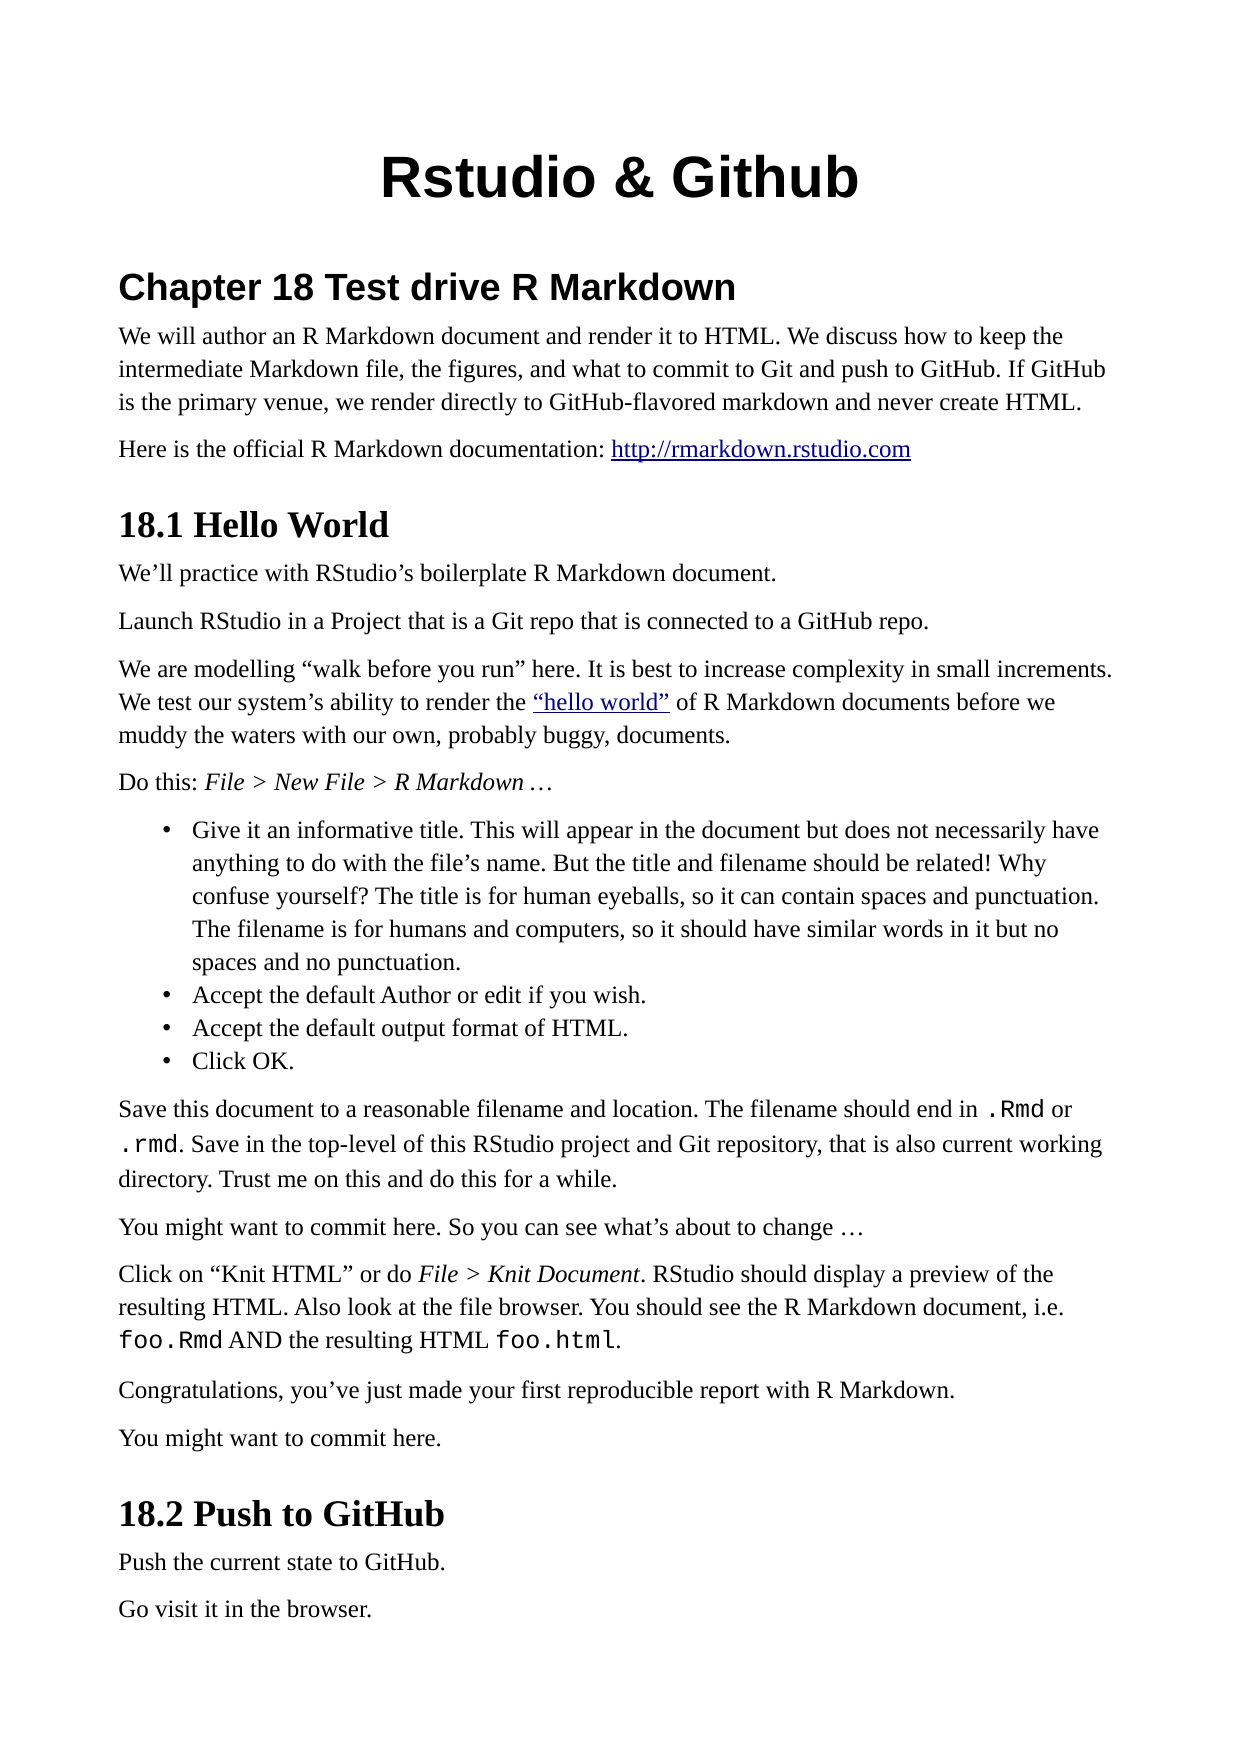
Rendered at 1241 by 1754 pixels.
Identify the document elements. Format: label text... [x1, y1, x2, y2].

text Launch RStudio in a Project that is a Git repo that is connected to a GitHub repo. [118, 606, 1122, 635]
text You might want to commit here. [118, 1423, 1122, 1452]
text We will author an R Markdown document and render it to HTML. We discuss how to keep the intermediate Markdown file, the figures, and what to commit to Git and push to GitHub. If GitHub is the primary venue, we render directly to GitHub-flavored markdown and never create HTML. [118, 321, 1122, 416]
list Accept the default output format of HTML. [162, 1013, 1122, 1042]
text You might want to commit here. So you can see what’s about to change … [118, 1212, 1122, 1240]
text Go visit it in the browser. [118, 1594, 1122, 1623]
list Give it an informative title. This will appear in the document but does not necessarily have anything to do with the file’s name. But the title and filename should be related! Why confuse yourself? The title is for human eyeballs, so it can contain spaces and punctuation. The filename is for humans and computers, so it should have similar words in it but no spaces and no punctuation. [162, 815, 1122, 976]
subtitle Chapter 18 Test drive R Markdown [118, 265, 1122, 308]
list Accept the default Author or edit if you wish. [162, 980, 1122, 1009]
text Do this: File > New File > R Markdown … [118, 767, 1122, 796]
text Save this document to a reasonable filename and location. The filename should end in .Rmd or .rmd. Save in the top-level of this RStudio project and Git repository, that is also current working directory. Trust me on this and do this for a while. [118, 1094, 1122, 1193]
text We are modelling “walk before you run” here. It is best to increase complexity in small increments. We test our system’s ability to render the “hello world” of R Markdown documents before we muddy the waters with our own, probably buggy, documents. [118, 654, 1122, 748]
subtitle 18.1 Hello World [118, 503, 1122, 546]
text Push the current state to GitHub. [118, 1547, 1122, 1576]
list Click OK. [162, 1046, 1122, 1075]
text Here is the official R Markdown documentation: http://rmarkdown.rstudio.com [118, 434, 1122, 463]
text Click on “Knit HTML” or do File > Knit Document. RStudio should display a preview of the resulting HTML. Also look at the file browser. You should see the R Markdown document, i.e. foo.Rmd AND the resulting HTML foo.html. [118, 1259, 1122, 1356]
text Congratulations, you’ve just made your first reproducible report with R Markdown. [118, 1375, 1122, 1404]
subtitle 18.2 Push to GitHub [118, 1491, 1122, 1534]
text We’ll practice with RStudio’s boilerplate R Markdown document. [118, 558, 1122, 587]
